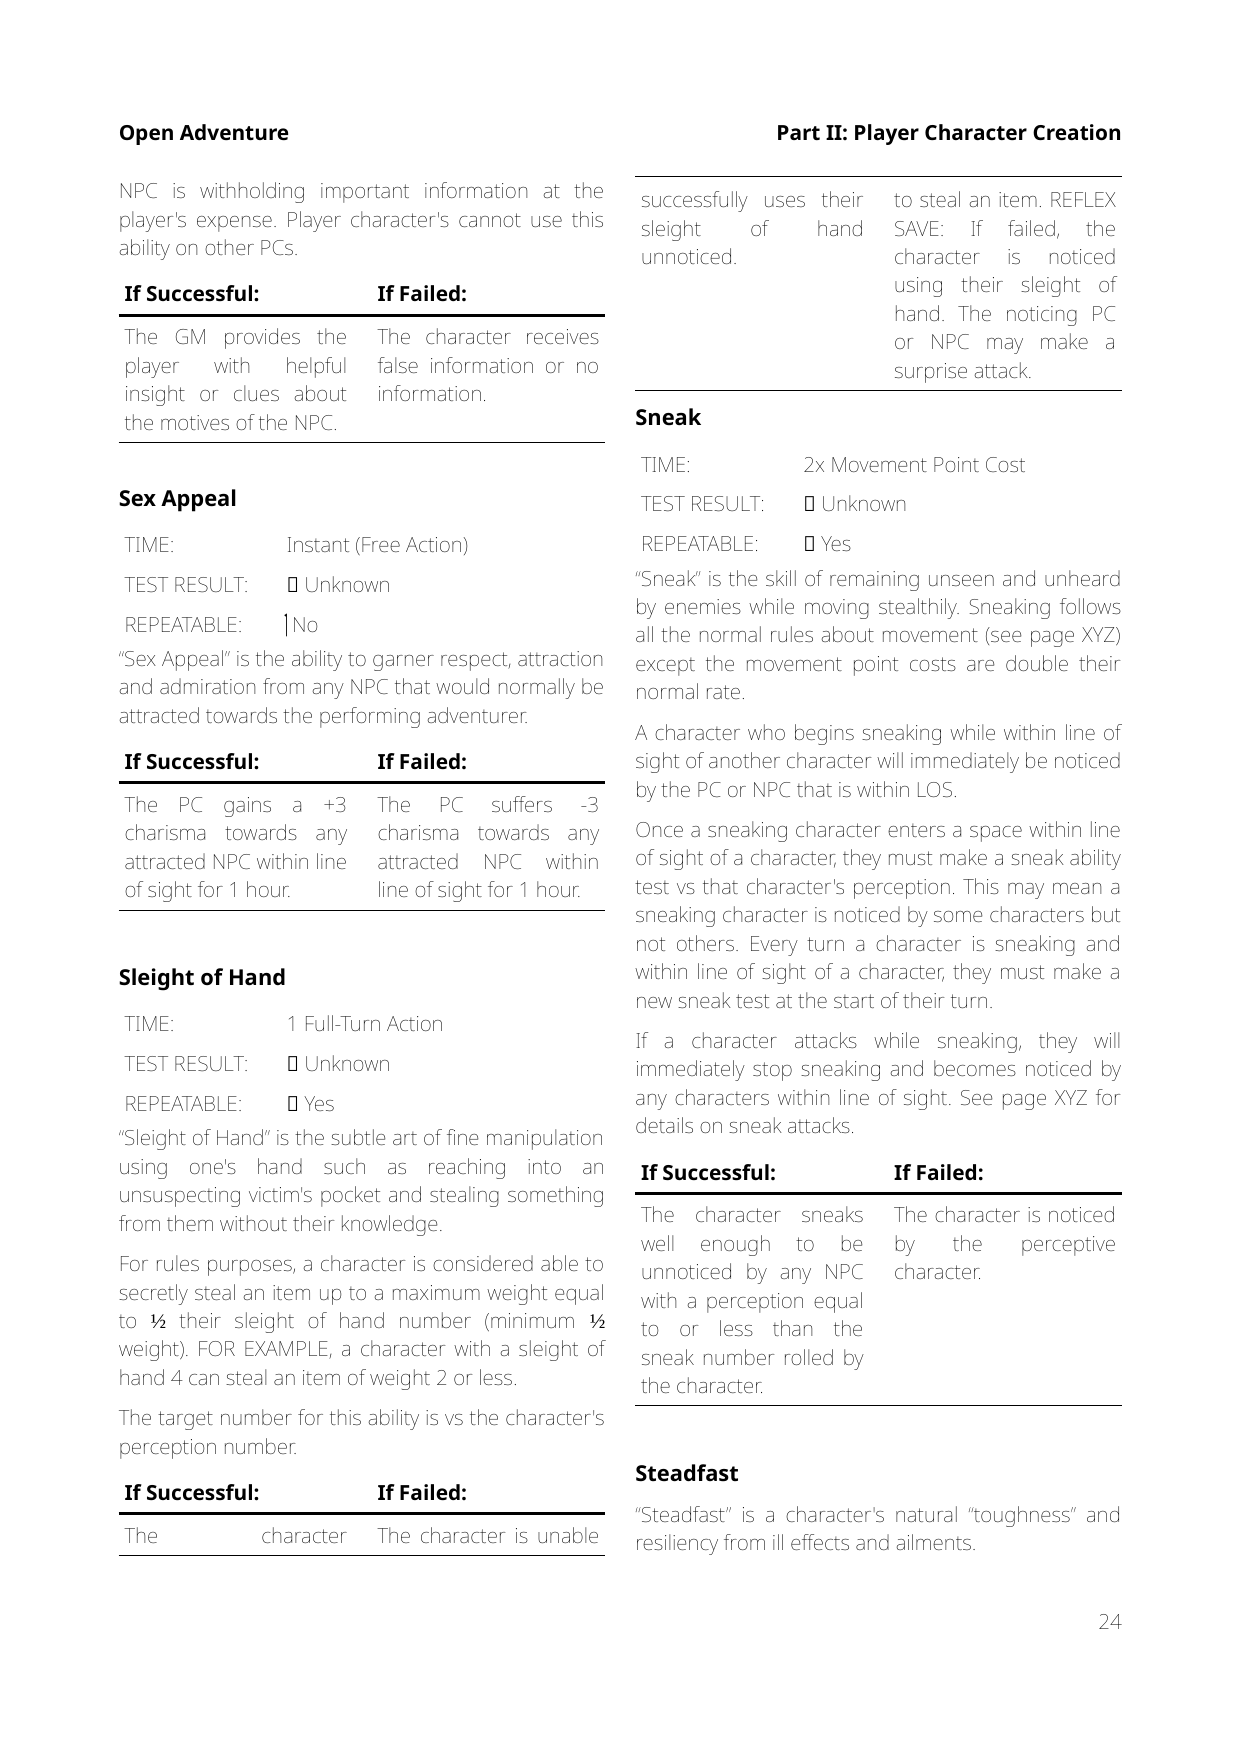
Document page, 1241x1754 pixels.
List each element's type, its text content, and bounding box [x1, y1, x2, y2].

table_header If Failed: [372, 274, 605, 314]
table_cell successfully uses their sleight of hand unnoticed. [635, 177, 869, 390]
table_cell REPEATABLE: [119, 604, 281, 644]
table_cell [869, 177, 888, 390]
text “Sneak” is the skill of remaining unseen and unheard by enemies while moving stealthily. Sneaking follows all the normal rules about movement (see page XYZ) except the movement point costs are double their normal rate. [635, 564, 1122, 706]
table_cell [353, 317, 372, 442]
table_header [353, 741, 372, 781]
table_cell  No [281, 604, 605, 644]
table_cell [353, 784, 372, 909]
table_header [353, 1472, 372, 1512]
table_cell  Yes [281, 1084, 605, 1123]
table_cell The character [119, 1515, 353, 1555]
table_cell [353, 1515, 372, 1555]
table_cell TEST RESULT: [119, 564, 281, 604]
text “Sleight of Hand” is the subtle art of fine manipulation using one's hand such as reaching into an unsuspecting victim's pocket and stealing something from them without their knowledge. [118, 1123, 605, 1237]
text NPC is withholding important information at the player's expense. Player character's cannot use this ability on other PCs. [118, 176, 605, 262]
table_cell  Unknown [281, 1044, 605, 1083]
table_header Instant (Free Action) [281, 524, 605, 564]
table_header TIME: [119, 1004, 281, 1044]
text For rules purposes, a character is considered able to secretly steal an item up to a maximum weight equal to ½ their sleight of hand number (minimum ½ weight). FOR EXAMPLE, a character with a sleight of hand 4 can steal an item of weight 2 or less. [118, 1249, 605, 1391]
table_cell The character receives false information or no information. [372, 317, 605, 442]
text Sex Appeal [118, 482, 605, 512]
table_cell The character is noticed by the perceptive character. [888, 1195, 1122, 1405]
table_header 1 Full-Turn Action [281, 1004, 605, 1044]
table_header [353, 274, 372, 314]
table_header TIME: [119, 524, 281, 564]
table_header If Failed: [372, 741, 605, 781]
table_cell The character is unable [372, 1515, 605, 1555]
table_cell The PC suffers -3 charisma towards any attracted NPC within line of sight for 1 hour. [372, 784, 605, 909]
table_cell REPEATABLE: [635, 524, 797, 564]
table_header If Successful: [119, 741, 353, 781]
table_cell  Unknown [797, 484, 1122, 524]
table_header [869, 1152, 888, 1192]
table_header 2x Movement Point Cost [797, 444, 1122, 484]
text Steadfast [635, 1458, 1122, 1488]
table_header If Failed: [888, 1152, 1122, 1192]
text “Sex Appeal” is the ability to garner respect, attraction and admiration from any NPC that would normally be attracted towards the performing adventurer. [118, 644, 605, 729]
table_cell TEST RESULT: [119, 1044, 281, 1083]
text The target number for this ability is vs the character's perception number. [118, 1403, 605, 1460]
table_header If Failed: [372, 1472, 605, 1512]
table_cell  Unknown [281, 564, 605, 604]
table_cell The PC gains a +3 charisma towards any attracted NPC within line of sight for 1 hour. [119, 784, 353, 909]
text “Steadfast” is a character's natural “toughness” and resiliency from ill effects and ailments. [635, 1500, 1122, 1557]
text A character who begins sneaking while within line of sight of another character will immediately be noticed by the PC or NPC that is within LOS. [635, 718, 1122, 803]
table_header TIME: [635, 444, 797, 484]
table_cell The character sneaks well enough to be unnoticed by any NPC with a perception equal to or less than the sneak number rolled by the character. [635, 1195, 869, 1405]
table_header If Successful: [635, 1152, 869, 1192]
table_header If Successful: [119, 1472, 353, 1512]
table_header If Successful: [119, 274, 353, 314]
text Sneak [635, 402, 1122, 432]
table_cell [869, 1195, 888, 1405]
table_cell to steal an item. REFLEX SAVE: If failed, the character is noticed using their sleight of hand. The noticing PC or NPC may make a surprise attack. [888, 177, 1122, 390]
text Sleight of Hand [118, 962, 605, 992]
table_cell TEST RESULT: [635, 484, 797, 524]
table_cell REPEATABLE: [119, 1084, 281, 1123]
table_cell  Yes [797, 524, 1122, 564]
text Once a sneaking character enters a space within line of sight of a character, they must make a sneak ability test vs that character's perception. This may mean a sneaking character is noticed by some characters but not others. Every turn a character is sneaking and within line of sight of a character, they must make a new sneak test at the start of their turn. [635, 815, 1122, 1014]
text If a character attacks while sneaking, they will immediately stop sneaking and becomes noticed by any characters within line of sight. See page XYZ for details on sneak attacks. [635, 1026, 1122, 1140]
table_cell The GM provides the player with helpful insight or clues about the motives of the NPC. [119, 317, 353, 442]
